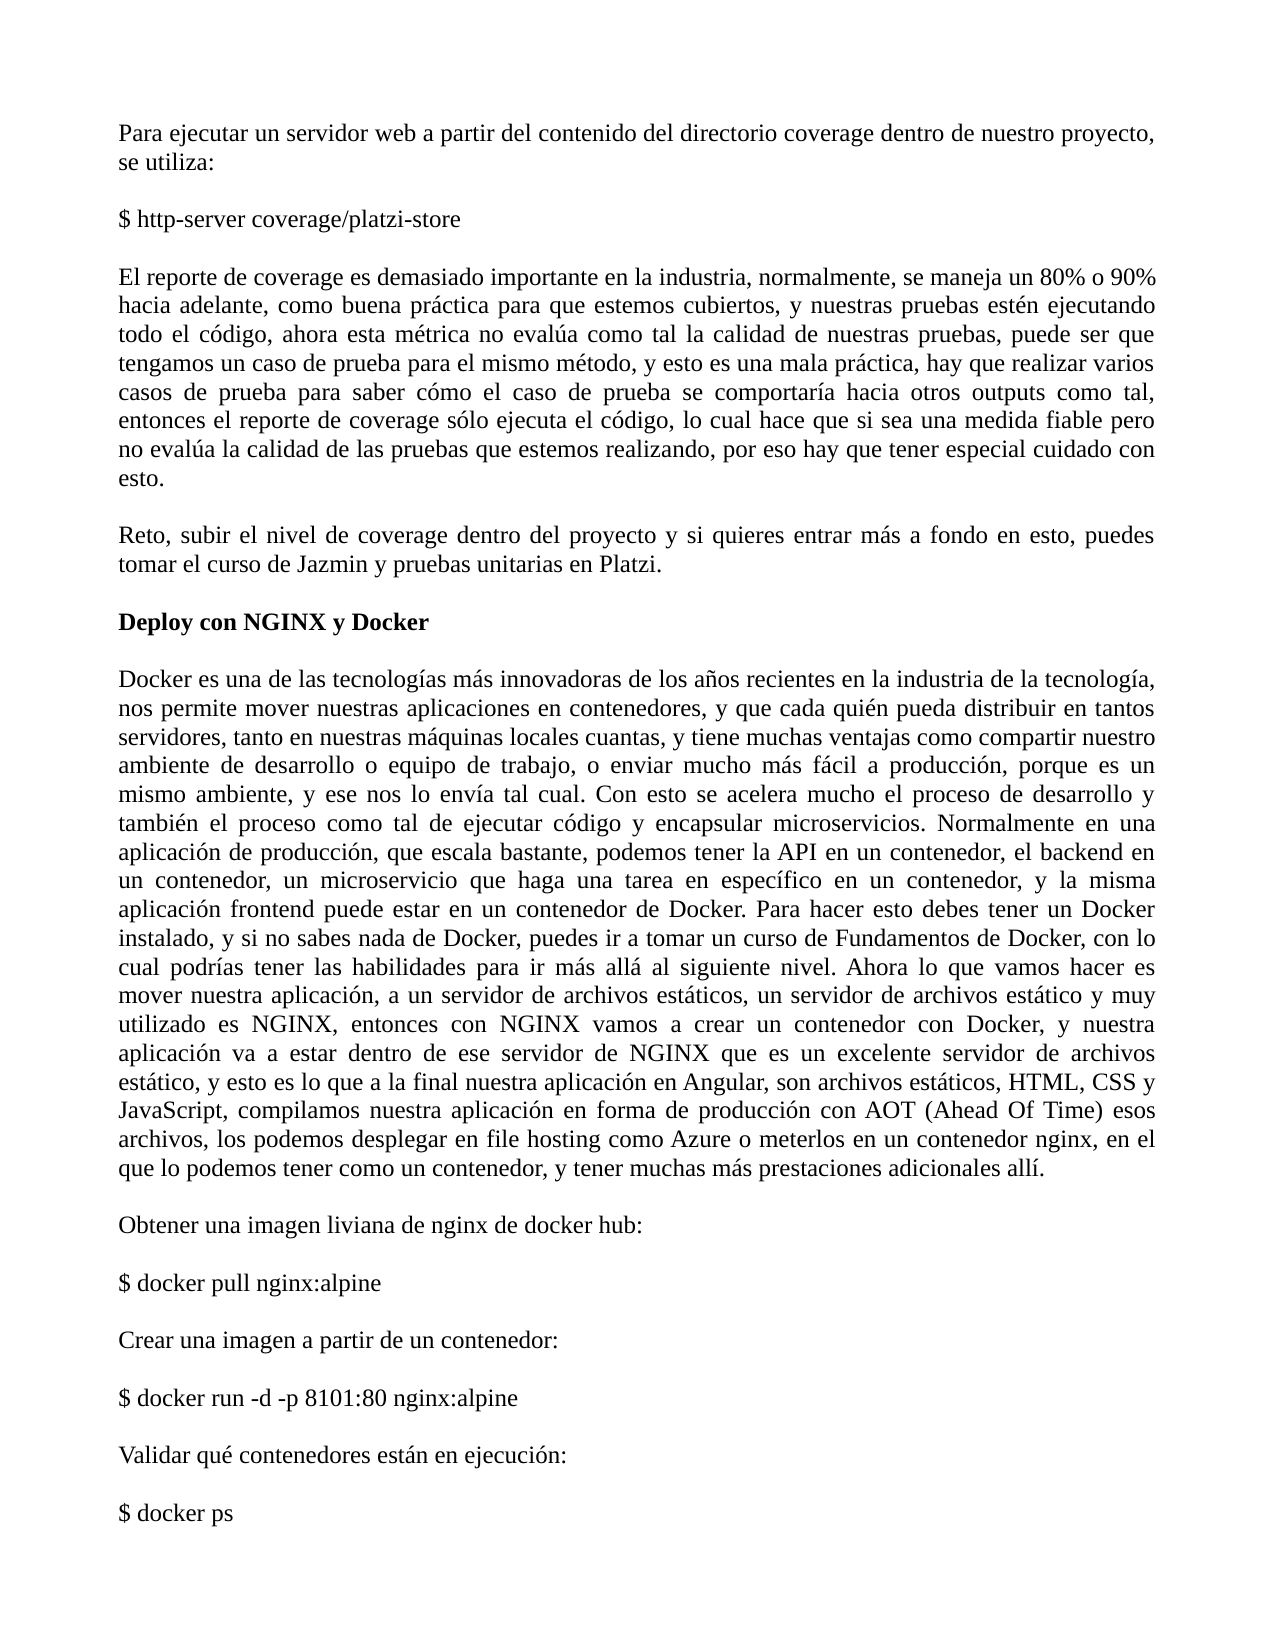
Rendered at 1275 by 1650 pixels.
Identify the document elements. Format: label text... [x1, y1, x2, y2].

text Validar qué contenedores están en ejecución: [118, 1441, 1157, 1469]
text $ docker pull nginx:alpine [118, 1268, 1157, 1297]
text $ http-server coverage/platzi-store [118, 204, 1157, 233]
text Para ejecutar un servidor web a partir del contenido del directorio coverage dentro de nuestro proyecto, se utiliza: [118, 118, 1157, 176]
text Crear una imagen a partir de un contenedor: [118, 1326, 1157, 1354]
text Docker es una de las tecnologías más innovadoras de los años recientes en la industria de la tecnología, nos permite mover nuestras aplicaciones en contenedores, y que cada quién pueda distribuir en tantos servidores, tanto en nuestras máquinas locales cuantas, y tiene muchas ventajas como compartir nuestro ambiente de desarrollo o equipo de trabajo, o enviar mucho más fácil a producción, porque es un mismo ambiente, y ese nos lo envía tal cual. Con esto se acelera mucho el proceso de desarrollo y también el proceso como tal de ejecutar código y encapsular microservicios. Normalmente en una aplicación de producción, que escala bastante, podemos tener la API en un contenedor, el backend en un contenedor, un microservicio que haga una tarea en específico en un contenedor, y la misma aplicación frontend puede estar en un contenedor de Docker. Para hacer esto debes tener un Docker instalado, y si no sabes nada de Docker, puedes ir a tomar un curso de Fundamentos de Docker, con lo cual podrías tener las habilidades para ir más allá al siguiente nivel. Ahora lo que vamos hacer es mover nuestra aplicación, a un servidor de archivos estáticos, un servidor de archivos estático y muy utilizado es NGINX, entonces con NGINX vamos a crear un contenedor con Docker, y nuestra aplicación va a estar dentro de ese servidor de NGINX que es un excelente servidor de archivos estático, y esto es lo que a la final nuestra aplicación en Angular, son archivos estáticos, HTML, CSS y JavaScript, compilamos nuestra aplicación en forma de producción con AOT (Ahead Of Time) esos archivos, los podemos desplegar en file hosting como Azure o meterlos en un contenedor nginx, en el que lo podemos tener como un contenedor, y tener muchas más prestaciones adicionales allí. [118, 664, 1157, 1182]
text Obtener una imagen liviana de nginx de docker hub: [118, 1211, 1157, 1239]
text Deploy con NGINX y Docker [118, 607, 1157, 636]
text El reporte de coverage es demasiado importante en la industria, normalmente, se maneja un 80% o 90% hacia adelante, como buena práctica para que estemos cubiertos, y nuestras pruebas estén ejecutando todo el código, ahora esta métrica no evalúa como tal la calidad de nuestras pruebas, puede ser que tengamos un caso de prueba para el mismo método, y esto es una mala práctica, hay que realizar varios casos de prueba para saber cómo el caso de prueba se comportaría hacia otros outputs como tal, entonces el reporte de coverage sólo ejecuta el código, lo cual hace que si sea una medida fiable pero no evalúa la calidad de las pruebas que estemos realizando, por eso hay que tener especial cuidado con esto. [118, 262, 1157, 492]
text $ docker ps [118, 1498, 1157, 1527]
text Reto, subir el nivel de coverage dentro del proyecto y si quieres entrar más a fondo en esto, puedes tomar el curso de Jazmin y pruebas unitarias en Platzi. [118, 521, 1157, 578]
text $ docker run -d -p 8101:80 nginx:alpine [118, 1383, 1157, 1412]
